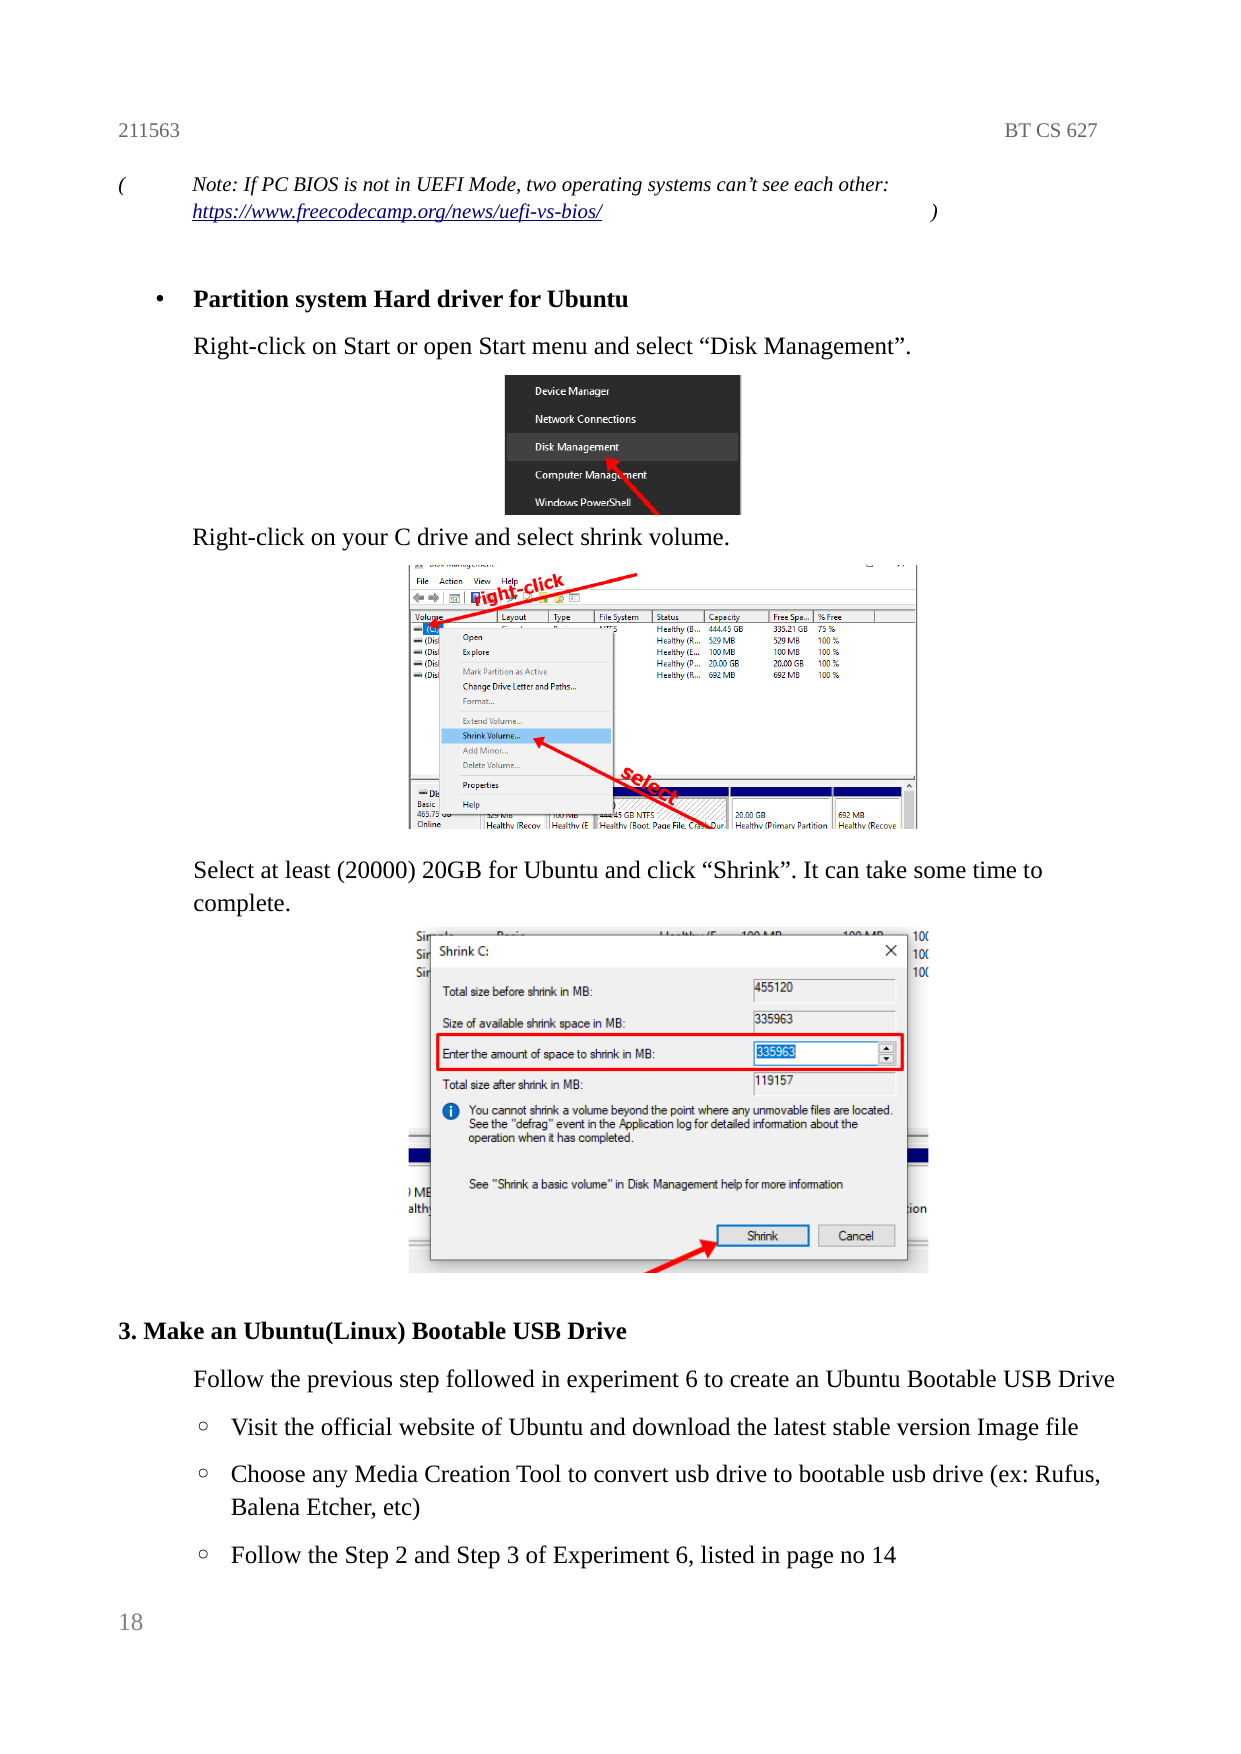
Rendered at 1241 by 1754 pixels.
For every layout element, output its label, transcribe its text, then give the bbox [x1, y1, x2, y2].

list Follow the previous step followed in experiment 6 to create an Ubuntu Bootable USB Drive [156, 1364, 1122, 1393]
list Follow the Step 2 and Step 3 of Experiment 6, listed in page no 14 [193, 1540, 1122, 1568]
list Select at least (20000) 20GB for Ubuntu and click “Shrink”. It can take some time to complete. [156, 855, 1122, 917]
text Right-click on your C drive and select shrink volume. [118, 522, 1122, 550]
list Partition system Hard driver for Ubuntu [156, 284, 1122, 312]
list Choose any Media Creation Tool to convert usb drive to bootable usb drive (ex: Rufus, Balena Etcher, etc) [193, 1459, 1122, 1521]
picture [504, 375, 742, 515]
list Visit the official website of Ubuntu and download the latest stable version Image file [193, 1412, 1122, 1440]
list Right-click on Start or open Start menu and select “Disk Management”. [156, 331, 1122, 360]
picture [408, 565, 918, 829]
text ( Note: If PC BIOS is not in UEFI Mode, two operating systems can’t see each other: https://www.freecodecamp.org/news/uefi-vs-bios/ ) [118, 172, 1122, 223]
picture [408, 927, 929, 1273]
text 3. Make an Ubuntu(Linux) Bootable USB Drive [118, 1316, 1122, 1345]
